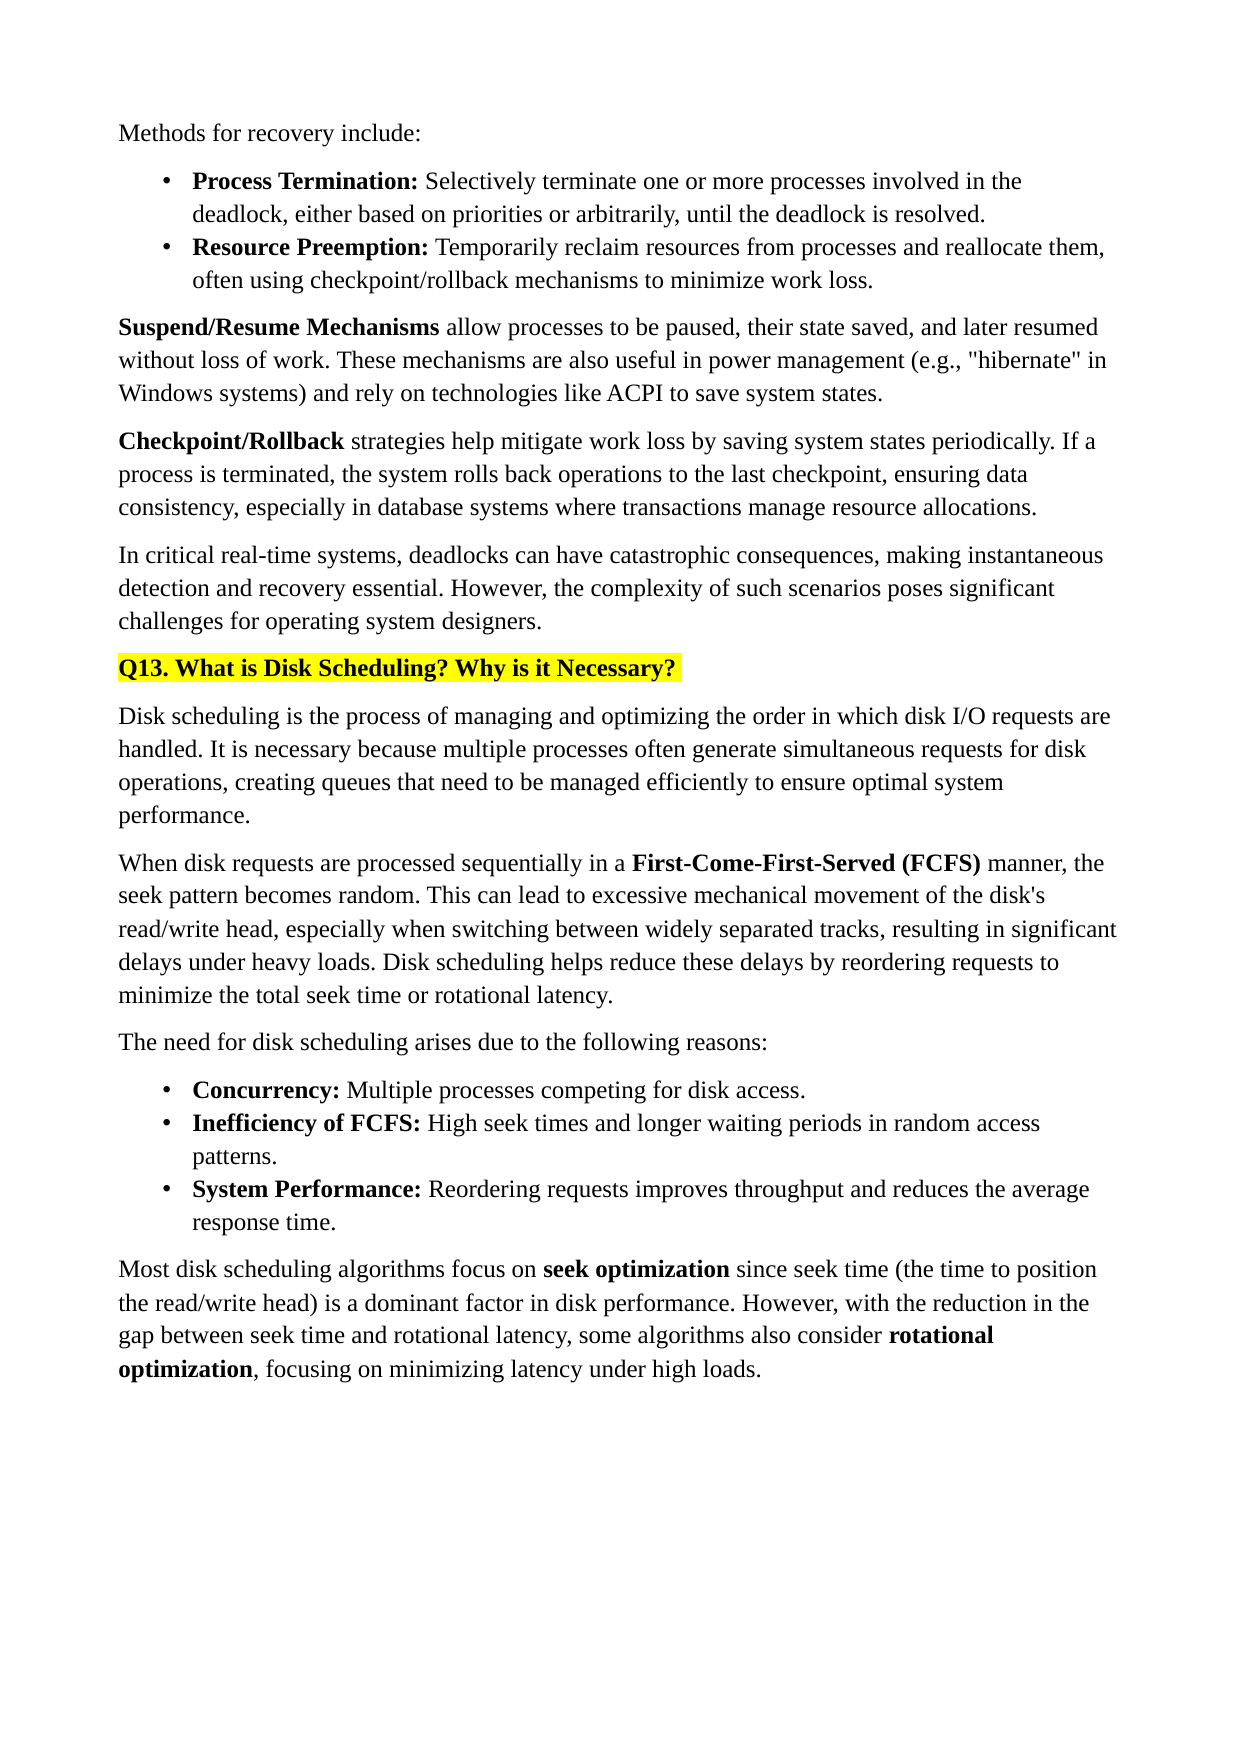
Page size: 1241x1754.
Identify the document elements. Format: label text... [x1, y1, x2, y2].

text Checkpoint/Rollback strategies help mitigate work loss by saving system states periodically. If a process is terminated, the system rolls back operations to the last checkpoint, ensuring data consistency, especially in database systems where transactions manage resource allocations. [118, 426, 1122, 521]
text Q13. What is Disk Scheduling? Why is it Necessary? [118, 653, 1122, 682]
list Inefficiency of FCFS: High seek times and longer waiting periods in random access patterns. [162, 1108, 1122, 1170]
text Disk scheduling is the process of managing and optimizing the order in which disk I/O requests are handled. It is necessary because multiple processes often generate simultaneous requests for disk operations, creating queues that need to be managed efficiently to ensure optimal system performance. [118, 701, 1122, 829]
list System Performance: Reordering requests improves throughput and reduces the average response time. [162, 1174, 1122, 1236]
text Suspend/Resume Mechanisms allow processes to be paused, their state saved, and later resumed without loss of work. These mechanisms are also useful in power management (e.g., "hibernate" in Windows systems) and rely on technologies like ACPI to save system states. [118, 312, 1122, 407]
text Most disk scheduling algorithms focus on seek optimization since seek time (the time to position the read/write head) is a dominant factor in disk performance. However, with the reduction in the gap between seek time and rotational latency, some algorithms also consider rotational optimization, focusing on minimizing latency under high loads. [118, 1254, 1122, 1382]
list Resource Preemption: Temporarily reclaim resources from processes and reallocate them, often using checkpoint/rollback mechanisms to minimize work loss. [162, 232, 1122, 293]
text In critical real-time systems, deadlocks can have catastrophic consequences, making instantaneous detection and recovery essential. However, the complexity of such scenarios poses significant challenges for operating system designers. [118, 540, 1122, 634]
text Methods for recovery include: [118, 118, 1122, 147]
list Process Termination: Selectively terminate one or more processes involved in the deadlock, either based on priorities or arbitrarily, until the deadlock is resolved. [162, 166, 1122, 227]
list Concurrency: Multiple processes competing for disk access. [162, 1075, 1122, 1104]
text The need for disk scheduling arises due to the following reasons: [118, 1027, 1122, 1056]
text When disk requests are processed sequentially in a First-Come-First-Served (FCFS) manner, the seek pattern becomes random. This can lead to excessive mechanical movement of the disk's read/write head, especially when switching between widely separated tracks, resulting in significant delays under heavy loads. Disk scheduling helps reduce these delays by reordering requests to minimize the total seek time or rotational latency. [118, 848, 1122, 1008]
